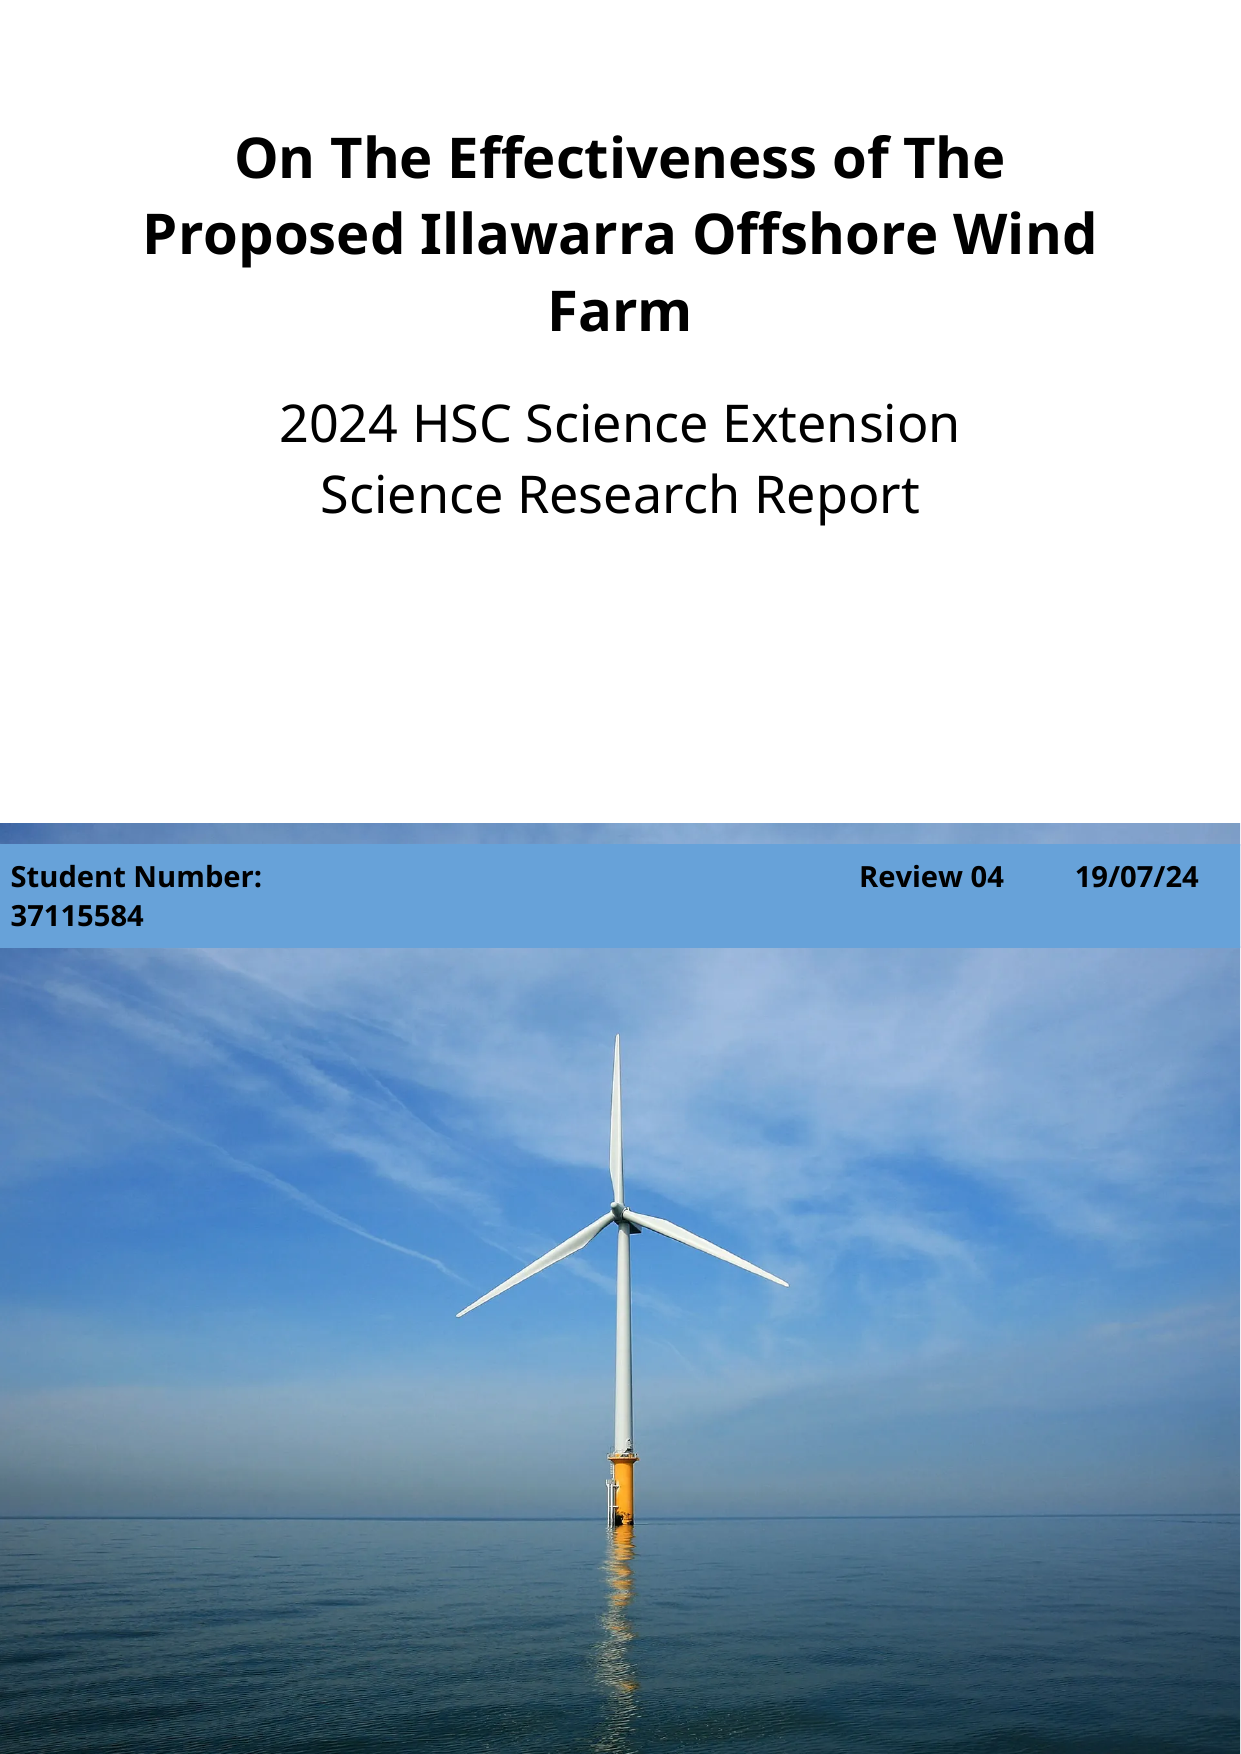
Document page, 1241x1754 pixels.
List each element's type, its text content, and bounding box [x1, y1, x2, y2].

picture [0, 823, 1241, 844]
picture [0, 948, 1241, 1754]
table_header 19/07/24 [1065, 846, 1239, 946]
subtitle 2024 HSC Science Extension [118, 387, 1122, 458]
subtitle Science Research Report [118, 458, 1122, 529]
table_header Review 04 [850, 846, 1063, 946]
table_header [403, 846, 848, 946]
table_header Student Number: 37115584 [1, 846, 401, 946]
title On The Effectiveness of The Proposed Illawarra Offshore Wind Farm [118, 118, 1122, 348]
